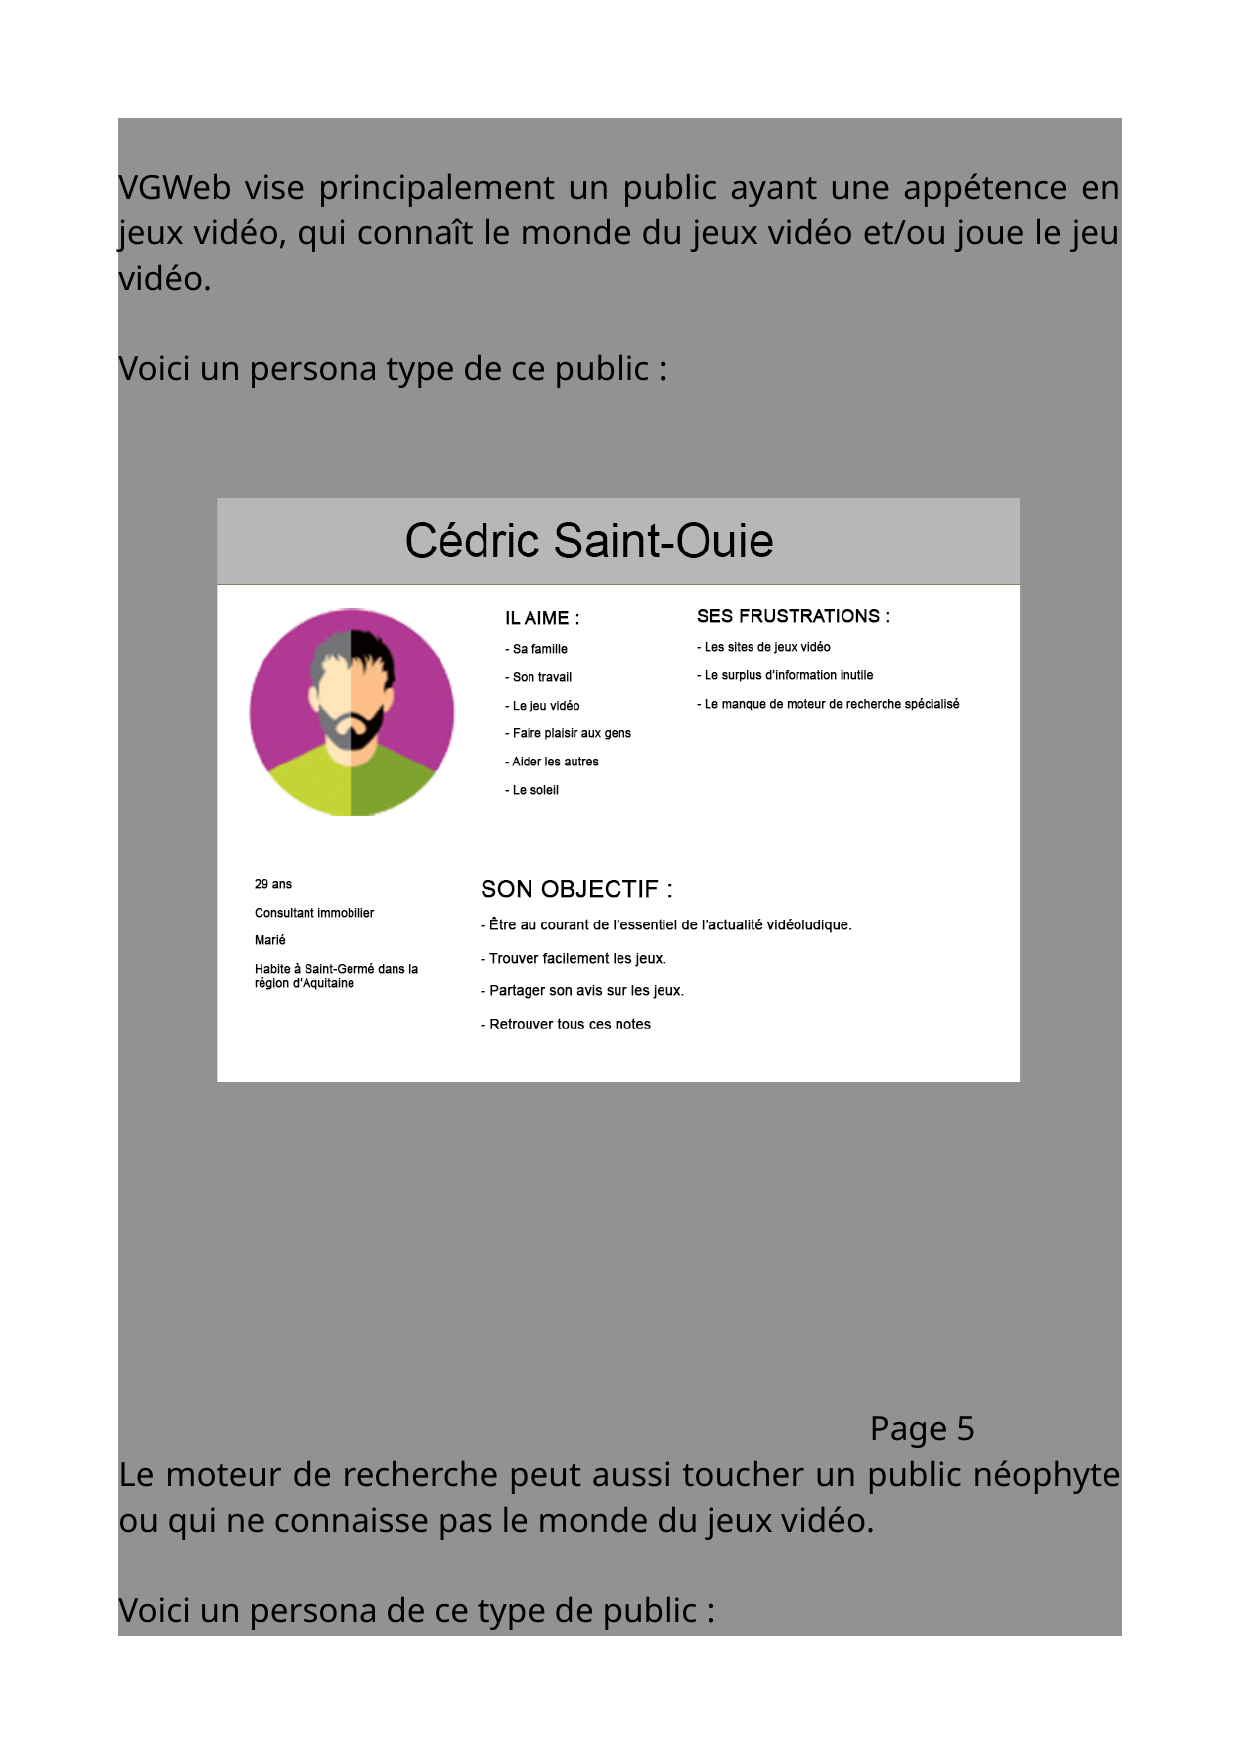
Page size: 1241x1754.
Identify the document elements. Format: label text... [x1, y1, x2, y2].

text VGWeb vise principalement un public ayant une appétence en jeux vidéo, qui connaît le monde du jeux vidéo et/ou joue le jeu vidéo. [118, 163, 1122, 300]
text Le moteur de recherche peut aussi toucher un public néophyte ou qui ne connaisse pas le monde du jeux vidéo. [118, 1451, 1122, 1542]
text Voici un persona de ce type de public : [118, 1587, 1122, 1633]
text Voici un persona type de ce public : [118, 345, 1122, 391]
picture [217, 498, 1021, 1082]
text Page 5 [118, 1400, 1122, 1451]
